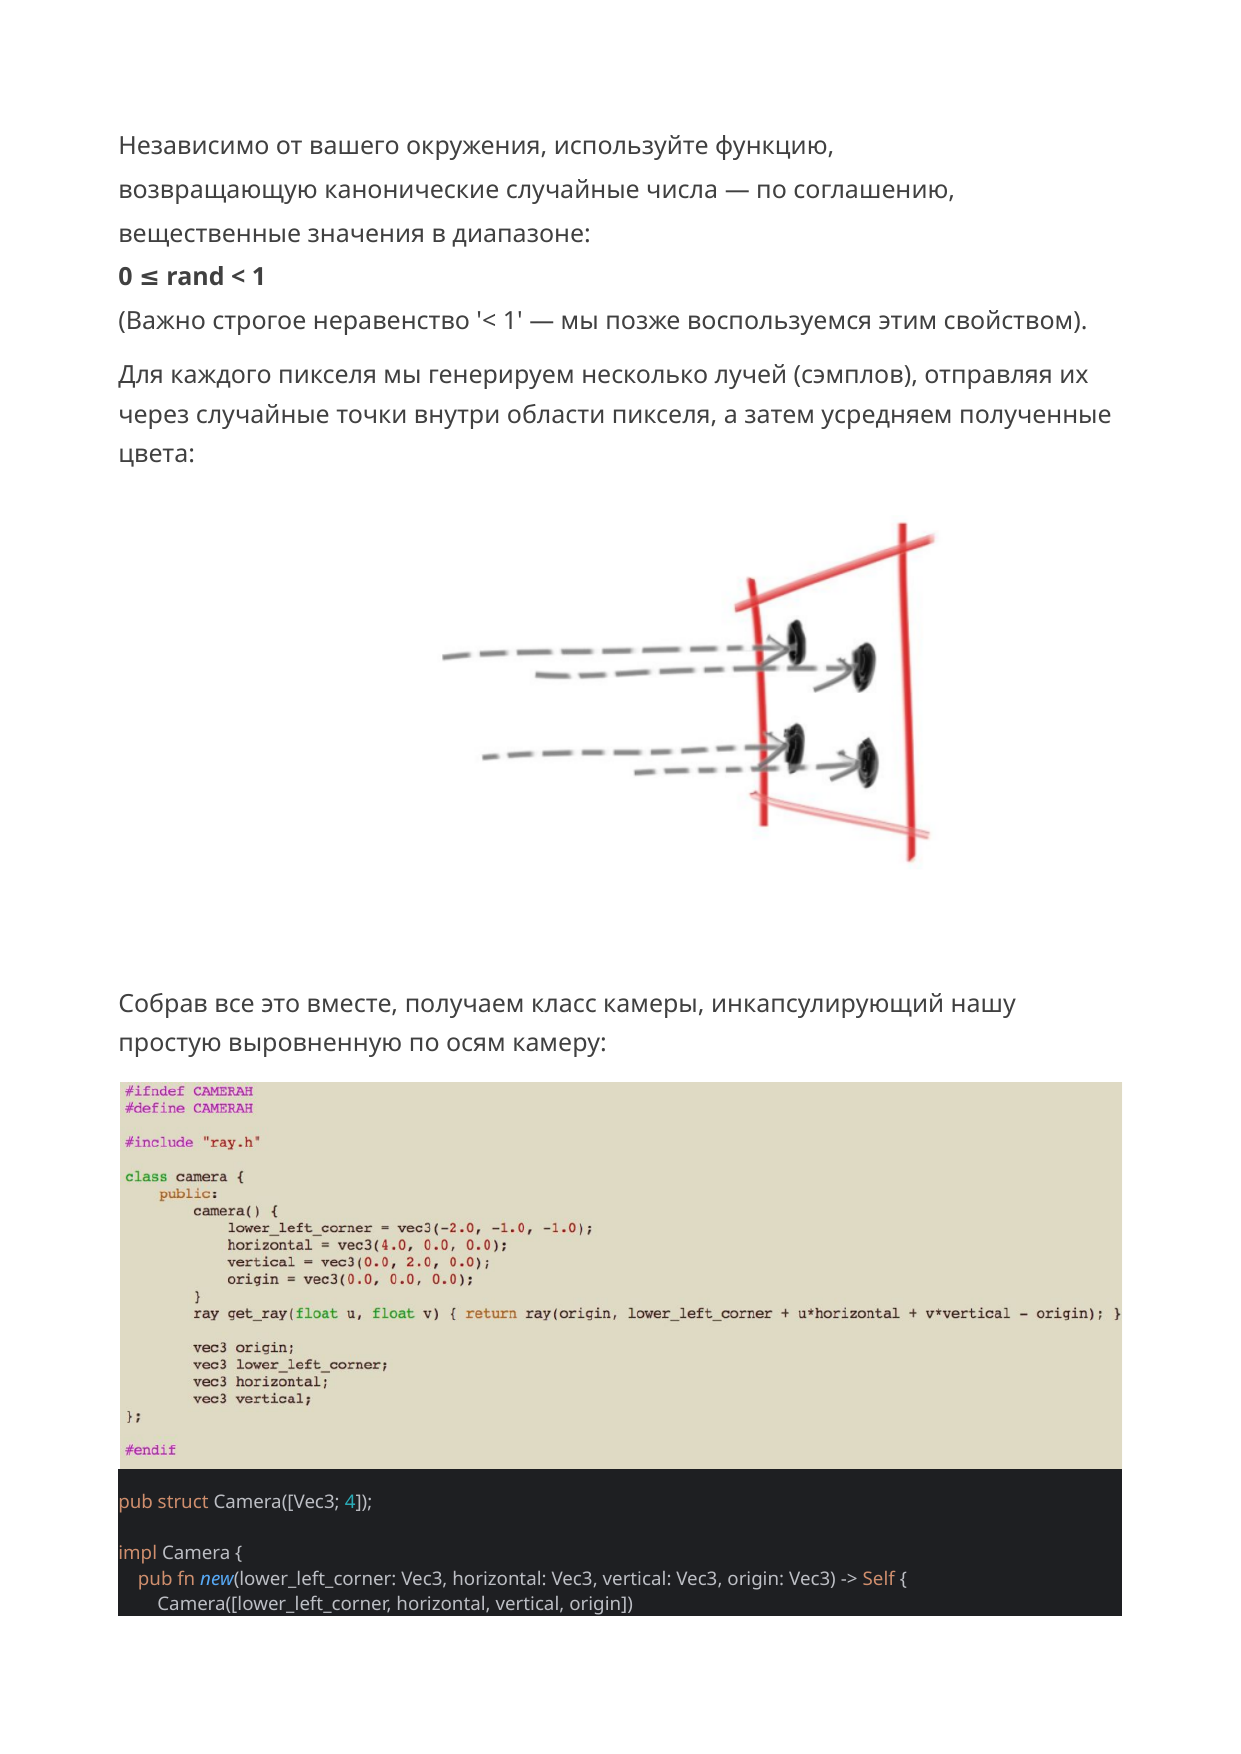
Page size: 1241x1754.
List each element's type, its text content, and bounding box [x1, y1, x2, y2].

text Собрав все это вместе, получаем класс камеры, инкапсулирующий нашу простую выровненную по осям камеру: [118, 985, 1122, 1058]
text pub struct Camera([Vec3; 4]); impl Camera { pub fn new(lower_left_corner: Vec3, horizontal: Vec3, vertical: Vec3, origin: Vec3) -> Self { Camera([lower_left_corner, horizontal, vertical, origin]) [118, 1469, 1122, 1616]
picture [118, 1078, 1123, 1469]
text Независимо от вашего окружения, используйте функцию, возвращающую канонические случайные числа — по соглашению, вещественные значения в диапазоне: 0 ≤ rand < 1 (Важно строгое неравенство '< 1' — мы позже воспользуемся этим свойством). [118, 118, 1122, 337]
picture [201, 489, 1039, 907]
text Для каждого пикселя мы генерируем несколько лучей (сэмплов), отправляя их через случайные точки внутри области пикселя, а затем усредняем полученные цвета: [118, 357, 1122, 469]
